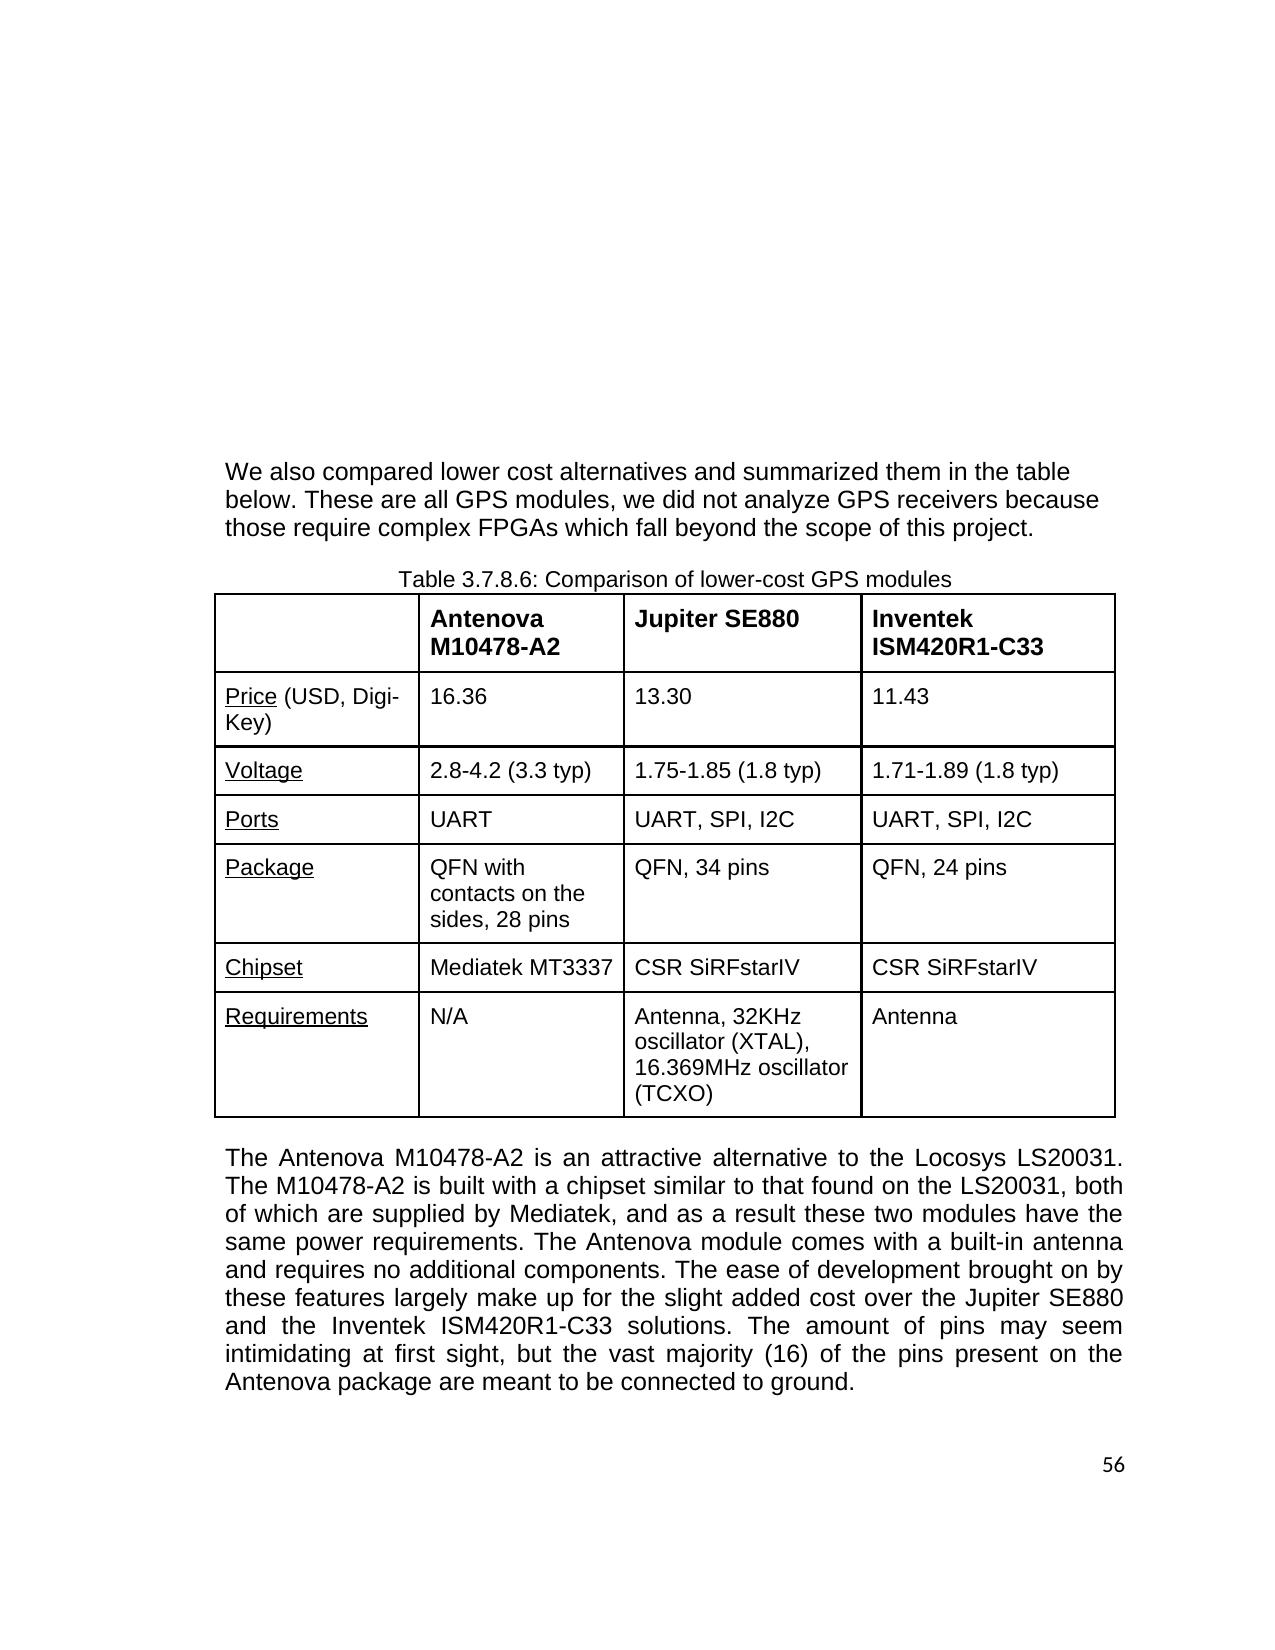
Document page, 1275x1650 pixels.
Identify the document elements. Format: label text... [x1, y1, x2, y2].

table_cell 11.43 [863, 673, 1114, 745]
text The Antenova M10478-A2 is an attractive alternative to the Locosys LS20031. The M10478-A2 is built with a chipset similar to that found on the LS20031, both of which are supplied by Mediatek, and as a result these two modules have the same power requirements. The Antenova module comes with a built-in antenna and requires no additional components. The ease of development brought on by these features largely make up for the slight added cost over the Jupiter SE880 and the Inventek ISM420R1-C33 solutions. The amount of pins may seem intimidating at first sight, but the vast majority (16) of the pins present on the Antenova package are meant to be connected to ground. [225, 1144, 1125, 1395]
table_header [216, 595, 418, 671]
table_cell N/A [420, 993, 623, 1116]
table_cell QFN, 24 pins [863, 845, 1114, 942]
table_cell Mediatek MT3337 [420, 944, 623, 991]
table_cell Package [216, 845, 418, 942]
table_header Inventek ISM420R1-C33 [863, 595, 1114, 671]
table_header Antenova M10478-A2 [420, 595, 623, 671]
text Table 3.7.8.6: Comparison of lower-cost GPS modules [225, 567, 1125, 592]
table_cell Voltage [216, 748, 418, 794]
table_cell UART, SPI, I2C [863, 796, 1114, 842]
table_cell 1.71-1.89 (1.8 typ) [863, 748, 1114, 794]
table_cell 16.36 [420, 673, 623, 745]
table_cell Ports [216, 796, 418, 842]
table_cell Chipset [216, 944, 418, 991]
table_cell 13.30 [625, 673, 860, 745]
table_cell Antenna, 32KHz oscillator (XTAL), 16.369MHz oscillator (TCXO) [625, 993, 860, 1116]
table_cell QFN, 34 pins [625, 845, 860, 942]
text We also compared lower cost alternatives and summarized them in the table below. These are all GPS modules, we did not analyze GPS receivers because those require complex FPGAs which fall beyond the scope of this project. [225, 457, 1125, 541]
table_header Jupiter SE880 [625, 595, 860, 671]
table_cell CSR SiRFstarIV [625, 944, 860, 991]
table_cell UART [420, 796, 623, 842]
table_cell QFN with contacts on the sides, 28 pins [420, 845, 623, 942]
table_cell CSR SiRFstarIV [863, 944, 1114, 991]
table_cell Antenna [863, 993, 1114, 1116]
table_cell UART, SPI, I2C [625, 796, 860, 842]
table_cell Price (USD, Digi-Key) [216, 673, 418, 745]
table_cell Requirements [216, 993, 418, 1116]
table_cell 2.8-4.2 (3.3 typ) [420, 748, 623, 794]
table_cell 1.75-1.85 (1.8 typ) [625, 748, 860, 794]
